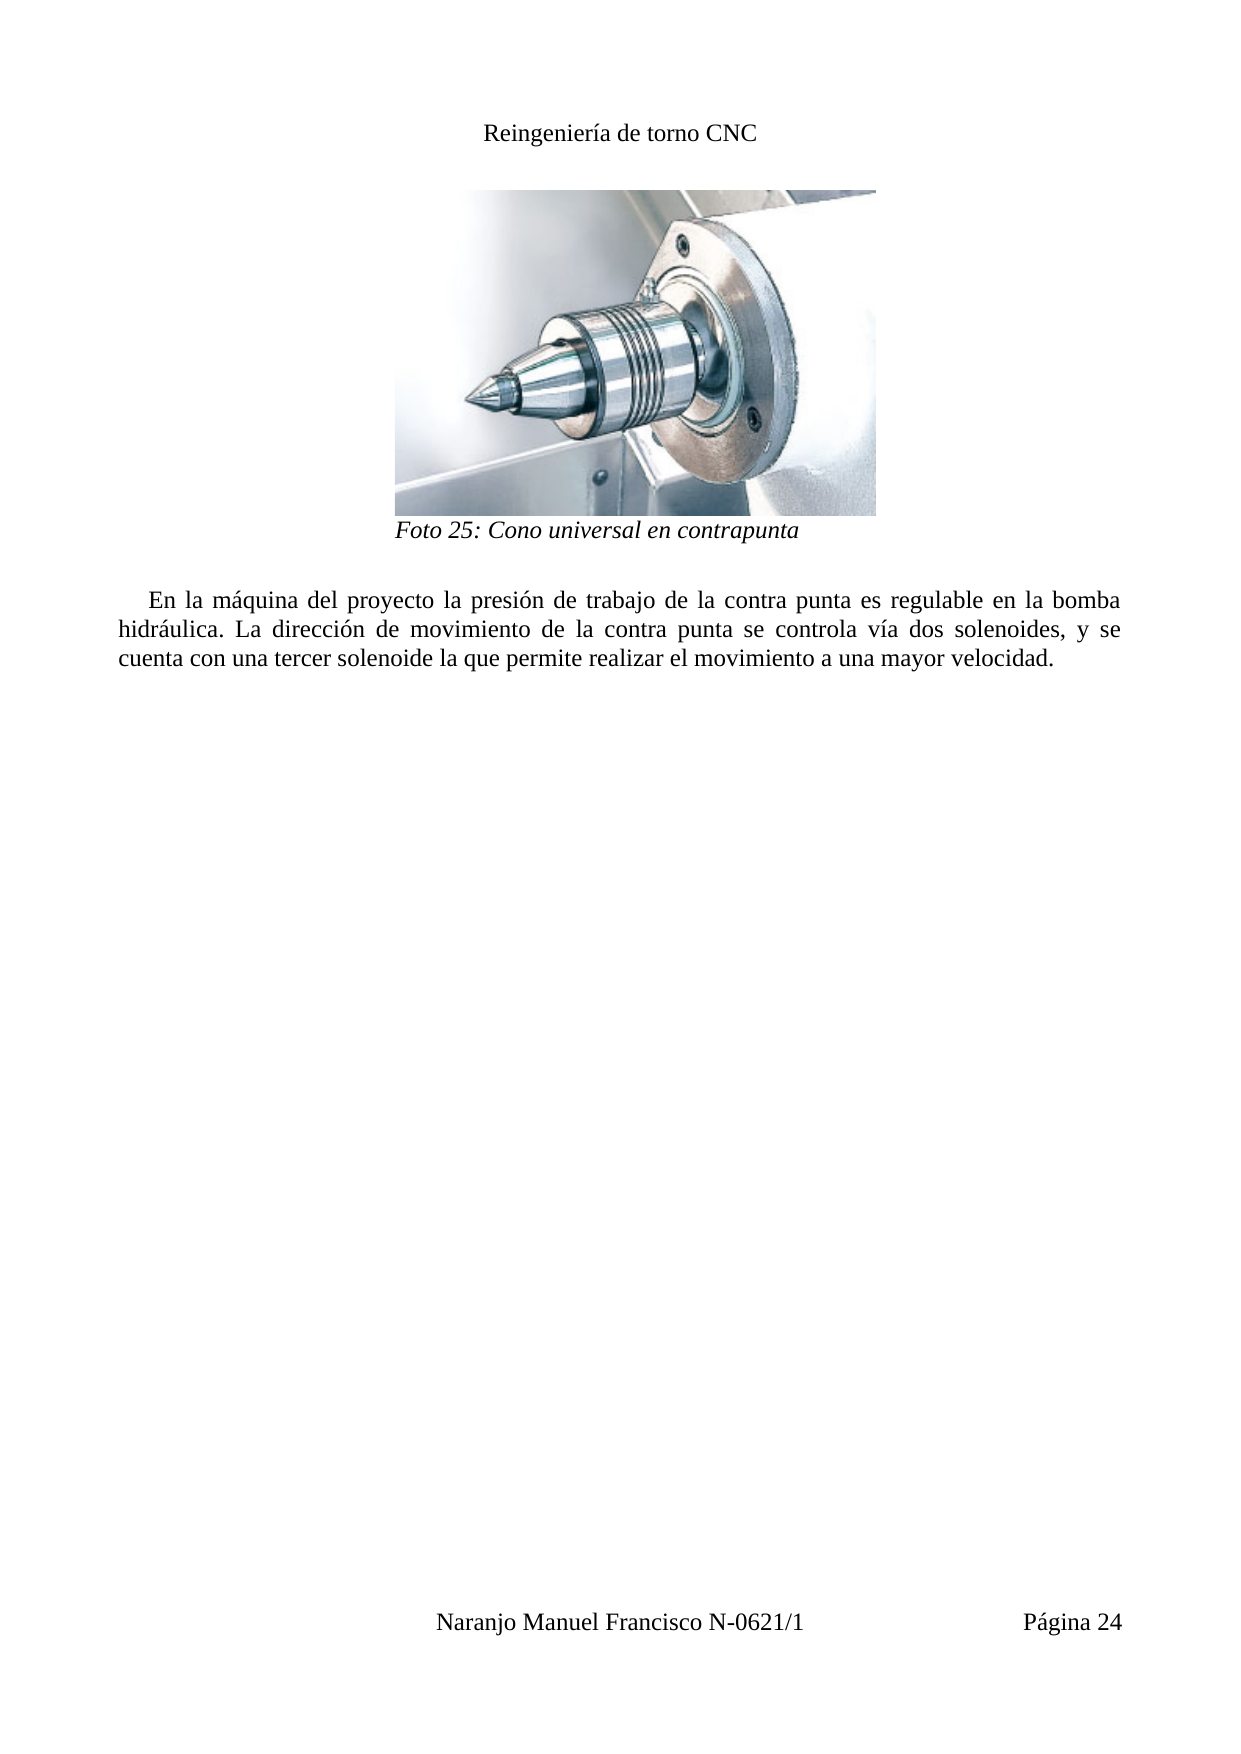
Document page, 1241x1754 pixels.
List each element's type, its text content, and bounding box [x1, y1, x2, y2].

picture [394, 190, 876, 516]
text Foto 25: Cono universal en contrapunta [395, 516, 876, 544]
text En la máquina del proyecto la presión de trabajo de la contra punta es regulable en la bomba hidráulica. La dirección de movimiento de la contra punta se controla vía dos solenoides, y se cuenta con una tercer solenoide la que permite realizar el movimiento a una mayor velocidad. [118, 585, 1122, 671]
